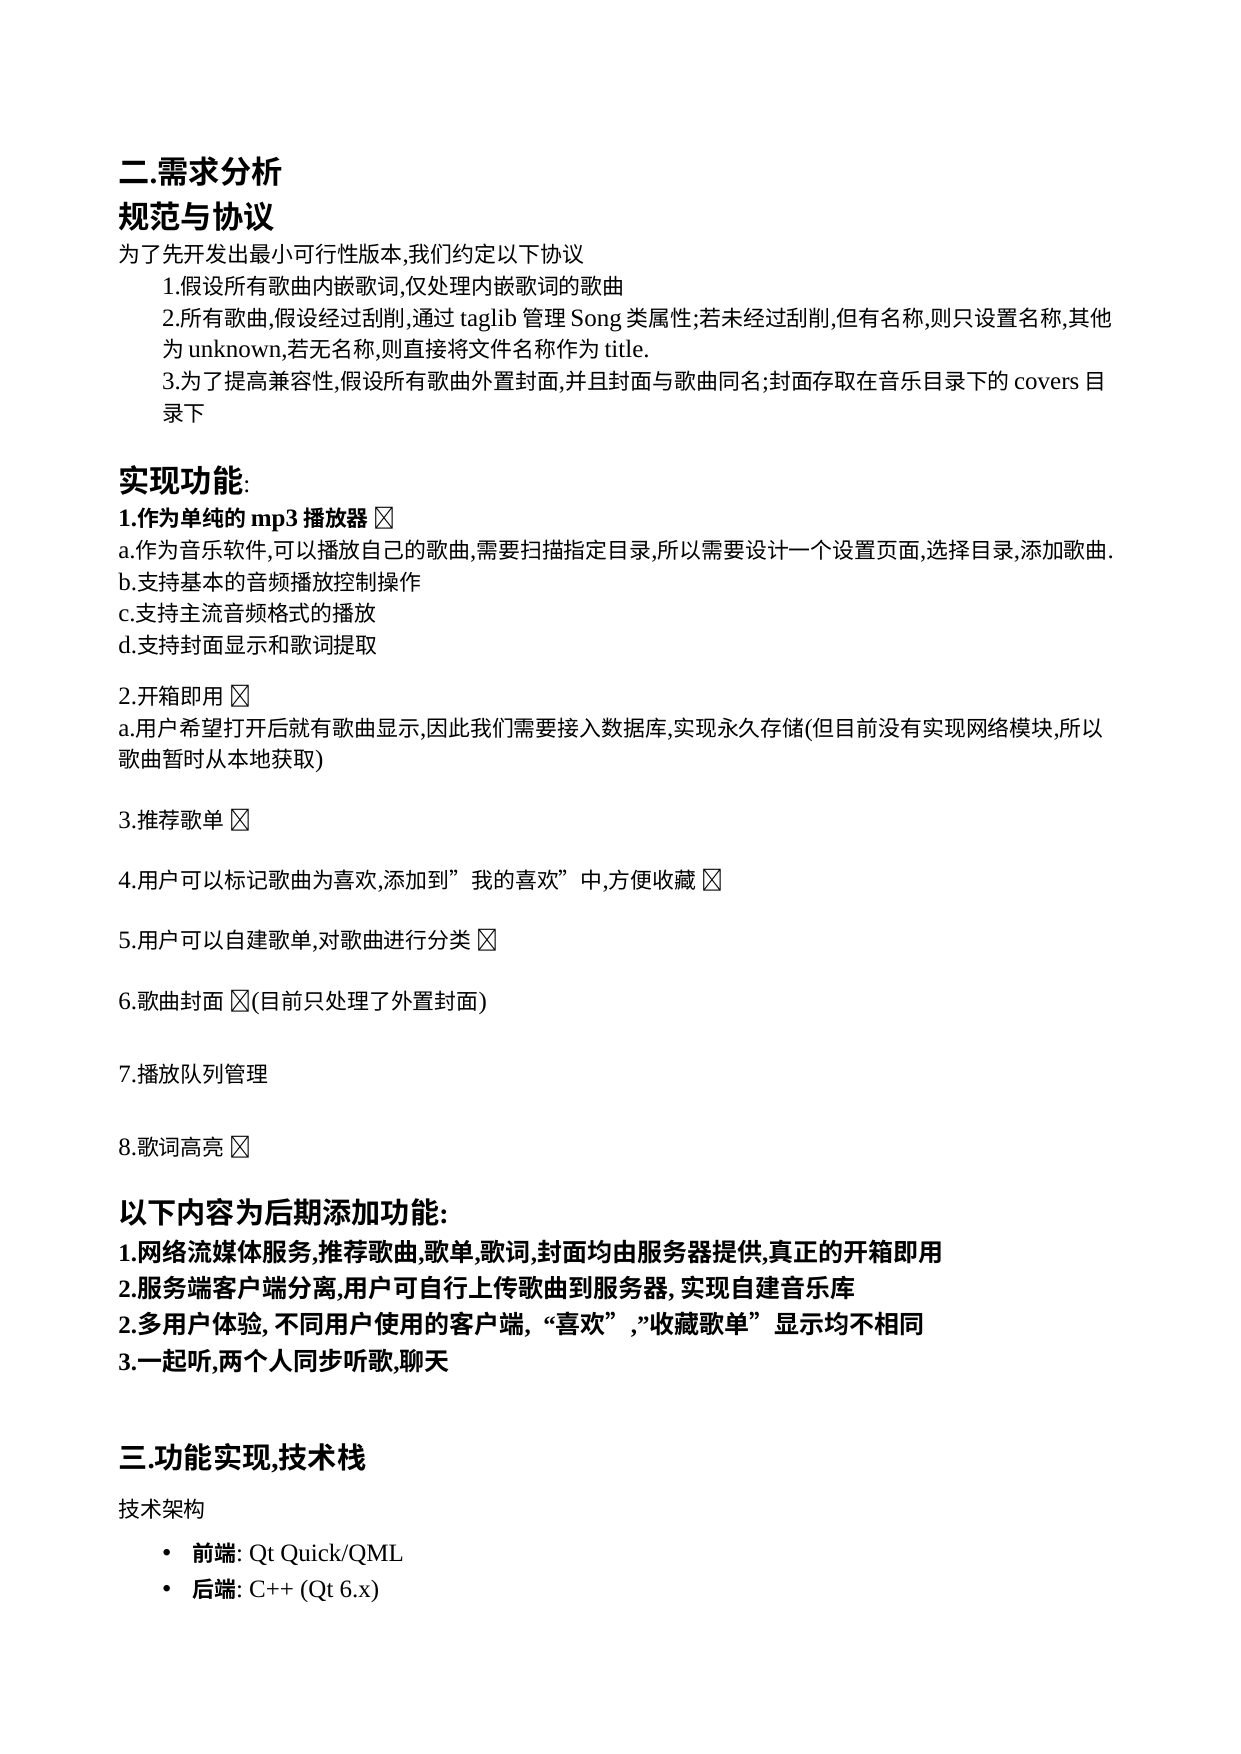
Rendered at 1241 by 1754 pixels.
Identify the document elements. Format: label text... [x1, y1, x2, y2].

text 2.服务端客户端分离,用户可自行上传歌曲到服务器, 实现自建音乐库 [118, 1269, 1122, 1305]
text 三.功能实现,技术栈 [118, 1435, 1122, 1477]
list 前端: Qt Quick/QML [162, 1536, 1122, 1568]
text 实现功能: [118, 456, 1122, 501]
list 后端: C++ (Qt 6.x) [162, 1572, 1122, 1604]
text 2.开箱即用 ✅ [118, 679, 1122, 711]
text 8.歌词高亮 ✅ [118, 1130, 1122, 1161]
text 1.假设所有歌曲内嵌歌词,仅处理内嵌歌词的歌曲 [118, 269, 1122, 301]
text 为了先开发出最小可行性版本,我们约定以下协议 [118, 237, 1122, 269]
text 6.歌曲封面 ✅(目前只处理了外置封面) [118, 984, 1122, 1016]
subtitle 7.播放队列管理 [118, 1057, 1122, 1088]
text a.用户希望打开后就有歌曲显示,因此我们需要接入数据库,实现永久存储(但目前没有实现网络模块,所以歌曲暂时从本地获取) [118, 711, 1122, 774]
text a.作为音乐软件,可以播放自己的歌曲,需要扫描指定目录,所以需要设计一个设置页面,选择目录,添加歌曲. [118, 533, 1122, 564]
text 二.需求分析 [118, 147, 1122, 192]
text c.支持主流音频格式的播放 [118, 596, 1122, 628]
text 2.所有歌曲,假设经过刮削,通过taglib管理Song类属性;若未经过刮削,但有名称,则只设置名称,其他 为unknown,若无名称,则直接将文件名称作为title. [118, 301, 1122, 364]
text 规范与协议 [118, 192, 1122, 237]
text b.支持基本的音频播放控制操作 [118, 564, 1122, 596]
text 3.为了提高兼容性,假设所有歌曲外置封面,并且封面与歌曲同名;封面存取在音乐目录下的covers目 录下 [118, 364, 1122, 427]
text d.支持封面显示和歌词提取 [118, 628, 1122, 659]
text 2.多用户体验, 不同用户使用的客户端, “喜欢”,”收藏歌单”显示均不相同 [118, 1305, 1122, 1341]
text 3.一起听,两个人同步听歌,聊天 [118, 1341, 1122, 1377]
text 4.用户可以标记歌曲为喜欢,添加到”我的喜欢”中,方便收藏 ✅ [118, 863, 1122, 895]
subtitle 技术架构 [118, 1492, 1122, 1523]
text 1.作为单纯的mp3播放器 ✅ [118, 501, 1122, 533]
text 3.推荐歌单 ✅ [118, 803, 1122, 834]
text 5.用户可以自建歌单,对歌曲进行分类 ✅ [118, 923, 1122, 955]
text 以下内容为后期添加功能: 1.网络流媒体服务,推荐歌曲,歌单,歌词,封面均由服务器提供,真正的开箱即用 [118, 1190, 1122, 1269]
